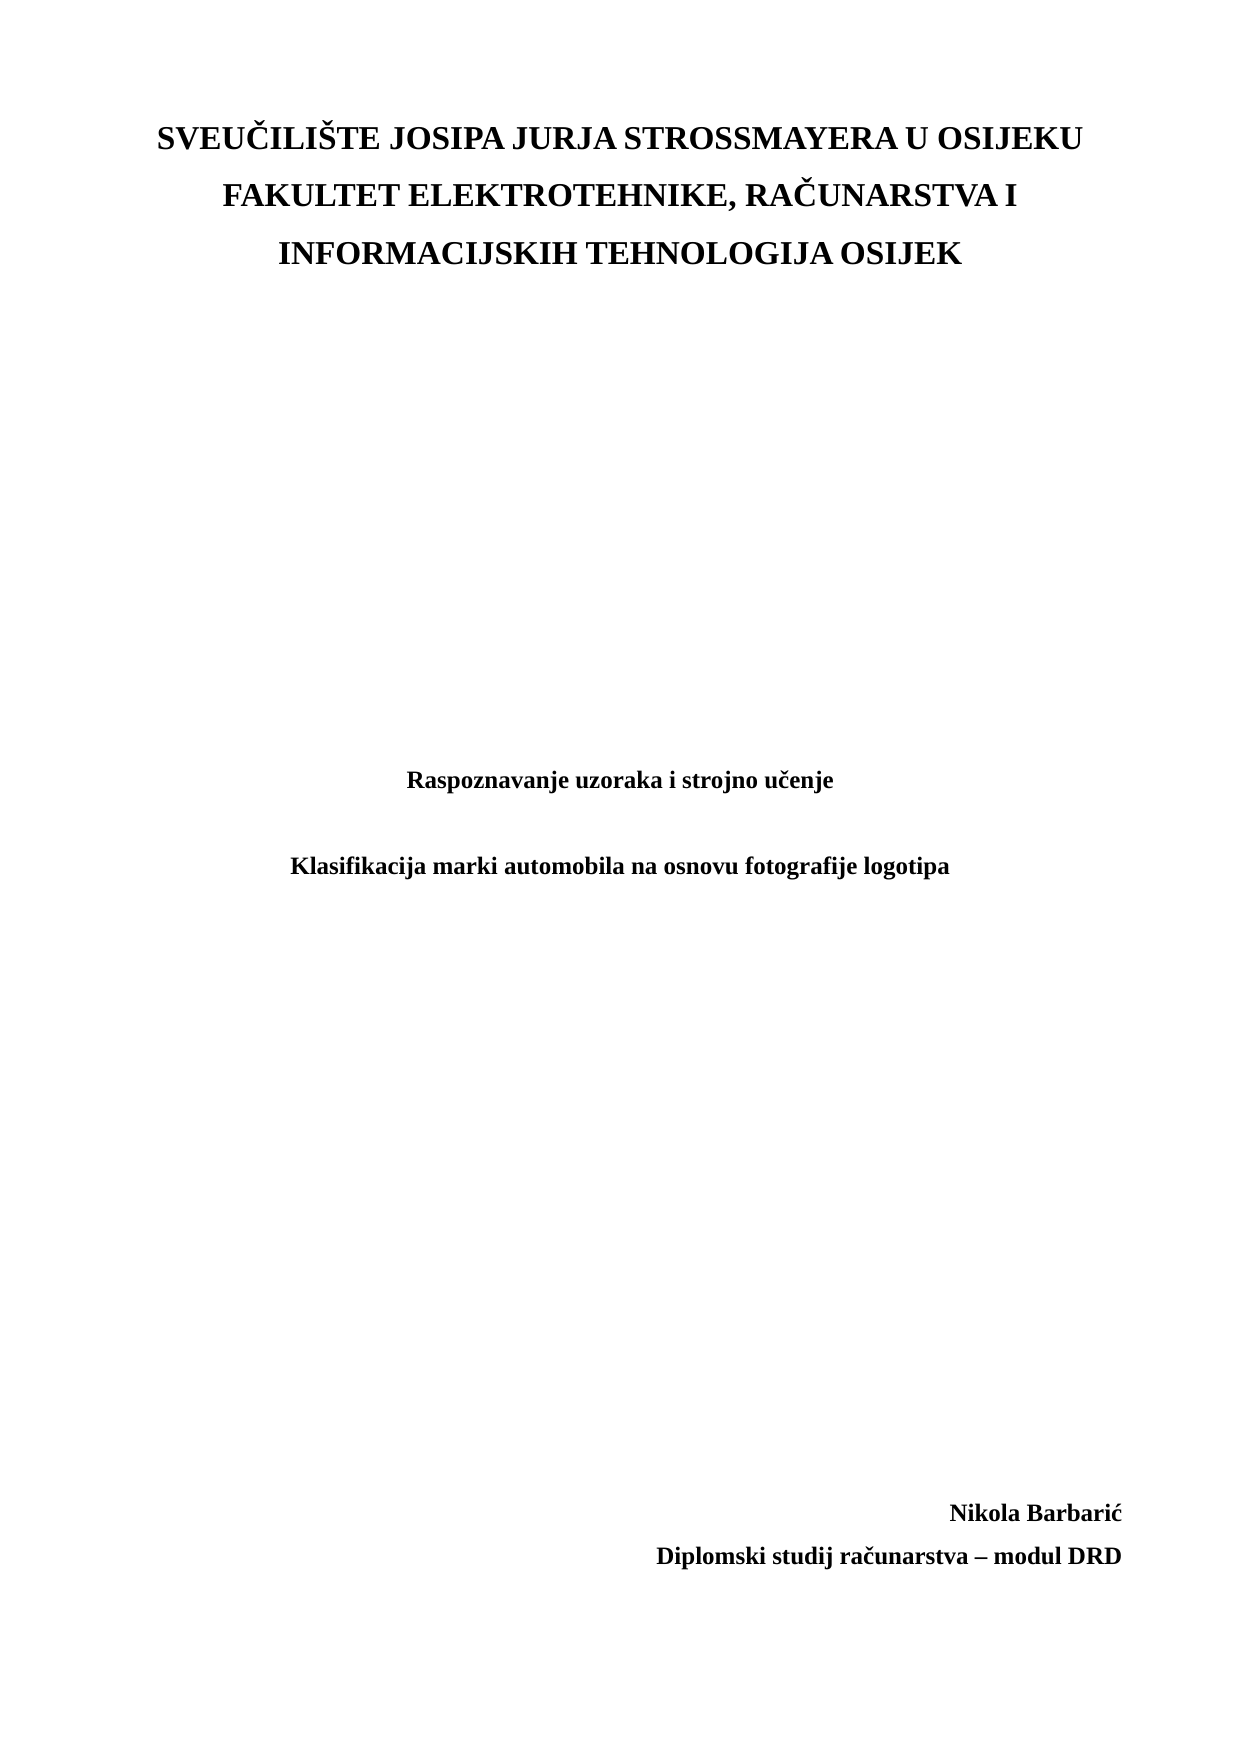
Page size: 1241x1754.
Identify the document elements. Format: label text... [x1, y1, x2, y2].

text Nikola Barbarić [118, 1498, 1122, 1527]
text Diplomski studij računarstva – modul DRD [118, 1541, 1122, 1570]
text Klasifikacija marki automobila na osnovu fotografije logotipa [118, 851, 1122, 880]
text FAKULTET ELEKTROTEHNIKE, RAČUNARSTVA I INFORMACIJSKIH TEHNOLOGIJA OSIJEK [118, 176, 1122, 271]
text Raspoznavanje uzoraka i strojno učenje [118, 765, 1122, 794]
text SVEUČILIŠTE JOSIPA JURJA STROSSMAYERA U OSIJEKU [118, 118, 1122, 156]
